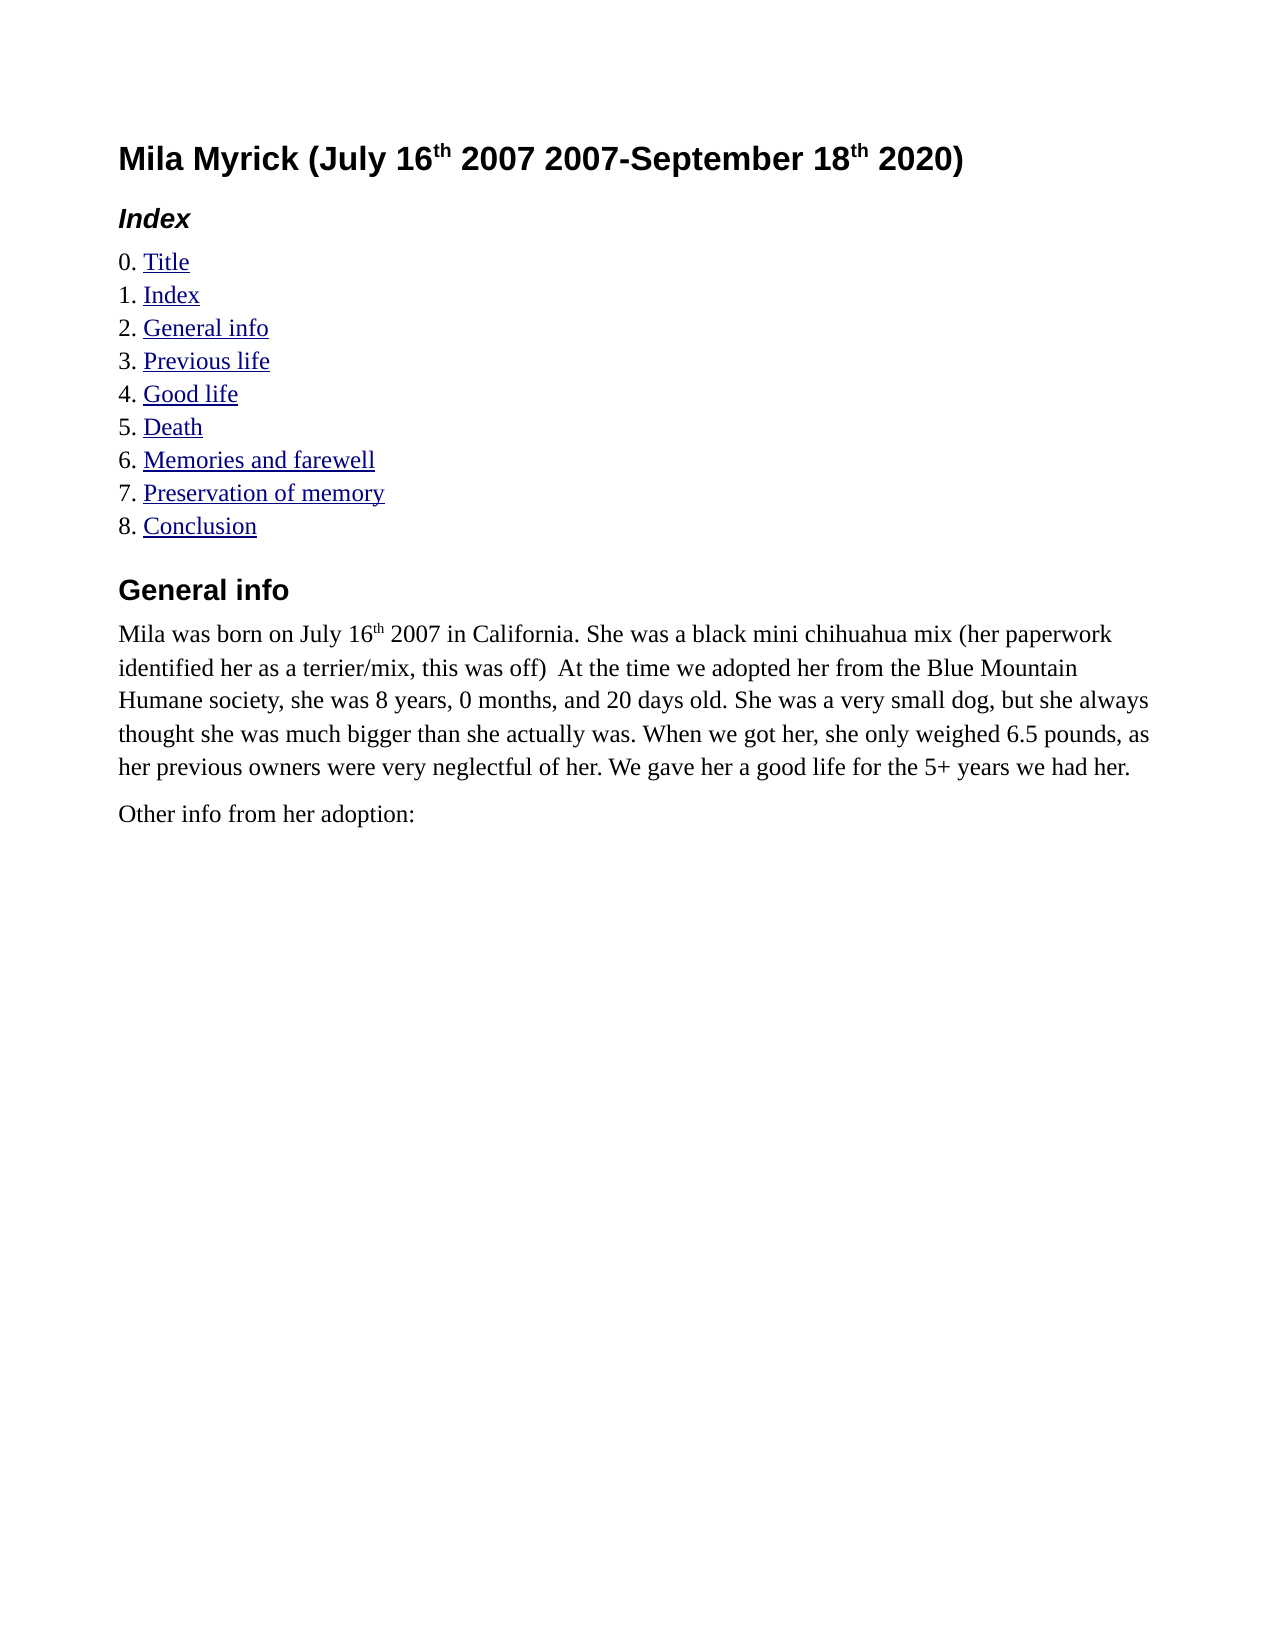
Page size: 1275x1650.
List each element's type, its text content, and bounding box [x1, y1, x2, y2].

subtitle General info [118, 573, 1157, 607]
subtitle Mila Myrick (July 16th 2007 2007-September 18th 2020) [118, 139, 1157, 178]
subtitle Index [118, 203, 1157, 234]
text Other info from her adoption: [118, 799, 1157, 828]
text Mila was born on July 16th 2007 in California. She was a black mini chihuahua mix (her paperwork identified her as a terrier/mix, this was off) At the time we adopted her from the Blue Mountain Humane society, she was 8 years, 0 months, and 20 days old. She was a very small dog, but she always thought she was much bigger than she actually was. When we got her, she only weighed 6.5 pounds, as her previous owners were very neglectful of her. We gave her a good life for the 5+ years we had her. [118, 619, 1157, 780]
text 0. Title 1. Index 2. General info 3. Previous life 4. Good life 5. Death 6. Memories and farewell 7. Preservation of memory 8. Conclusion [118, 247, 1157, 540]
